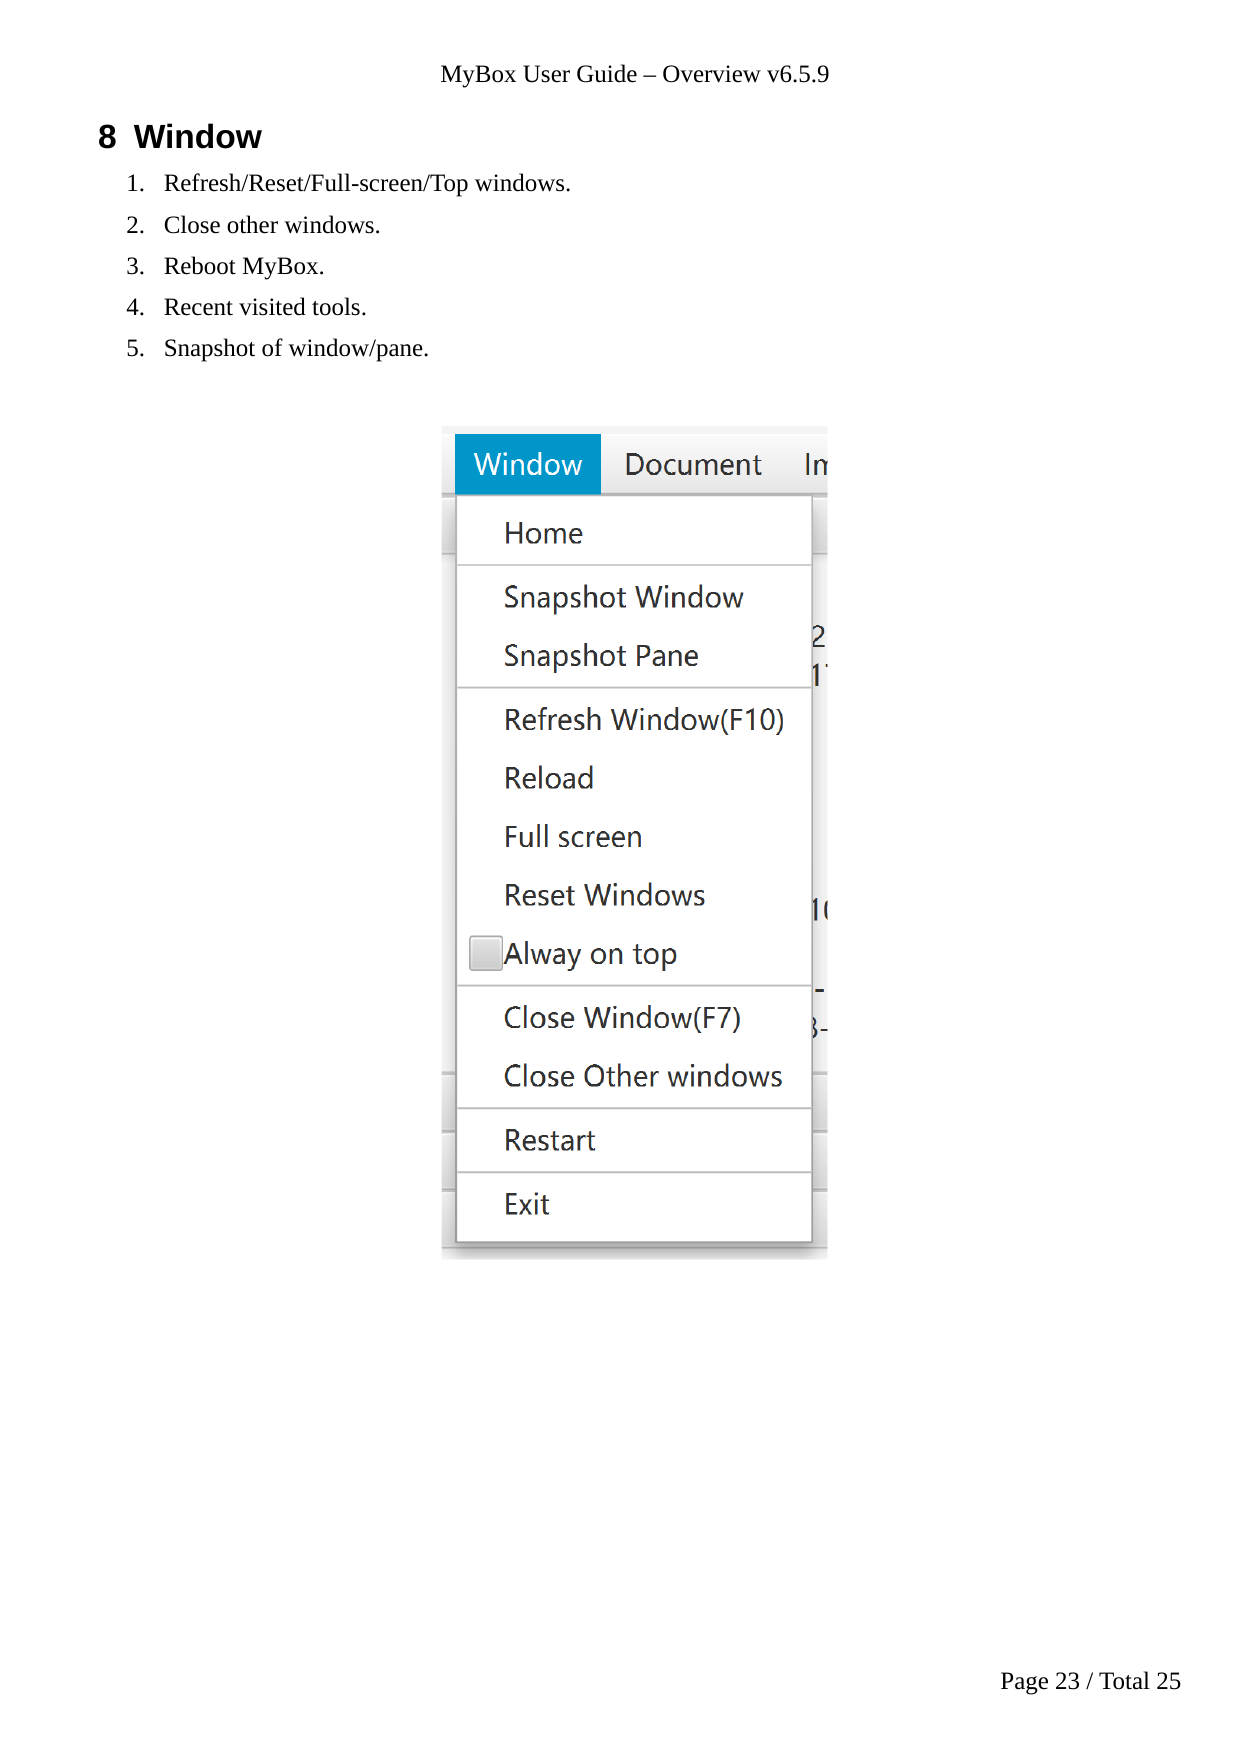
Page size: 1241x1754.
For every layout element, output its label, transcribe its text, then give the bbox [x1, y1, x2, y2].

list Refresh/Reset/Full-screen/Top windows. [126, 168, 1181, 197]
list Close other windows. [126, 210, 1181, 238]
list Reboot MyBox. [126, 251, 1181, 280]
picture [441, 416, 828, 1260]
list Snapshot of window/pane. [126, 333, 1181, 362]
subtitle Window [88, 117, 1181, 156]
list Recent visited tools. [126, 292, 1181, 321]
